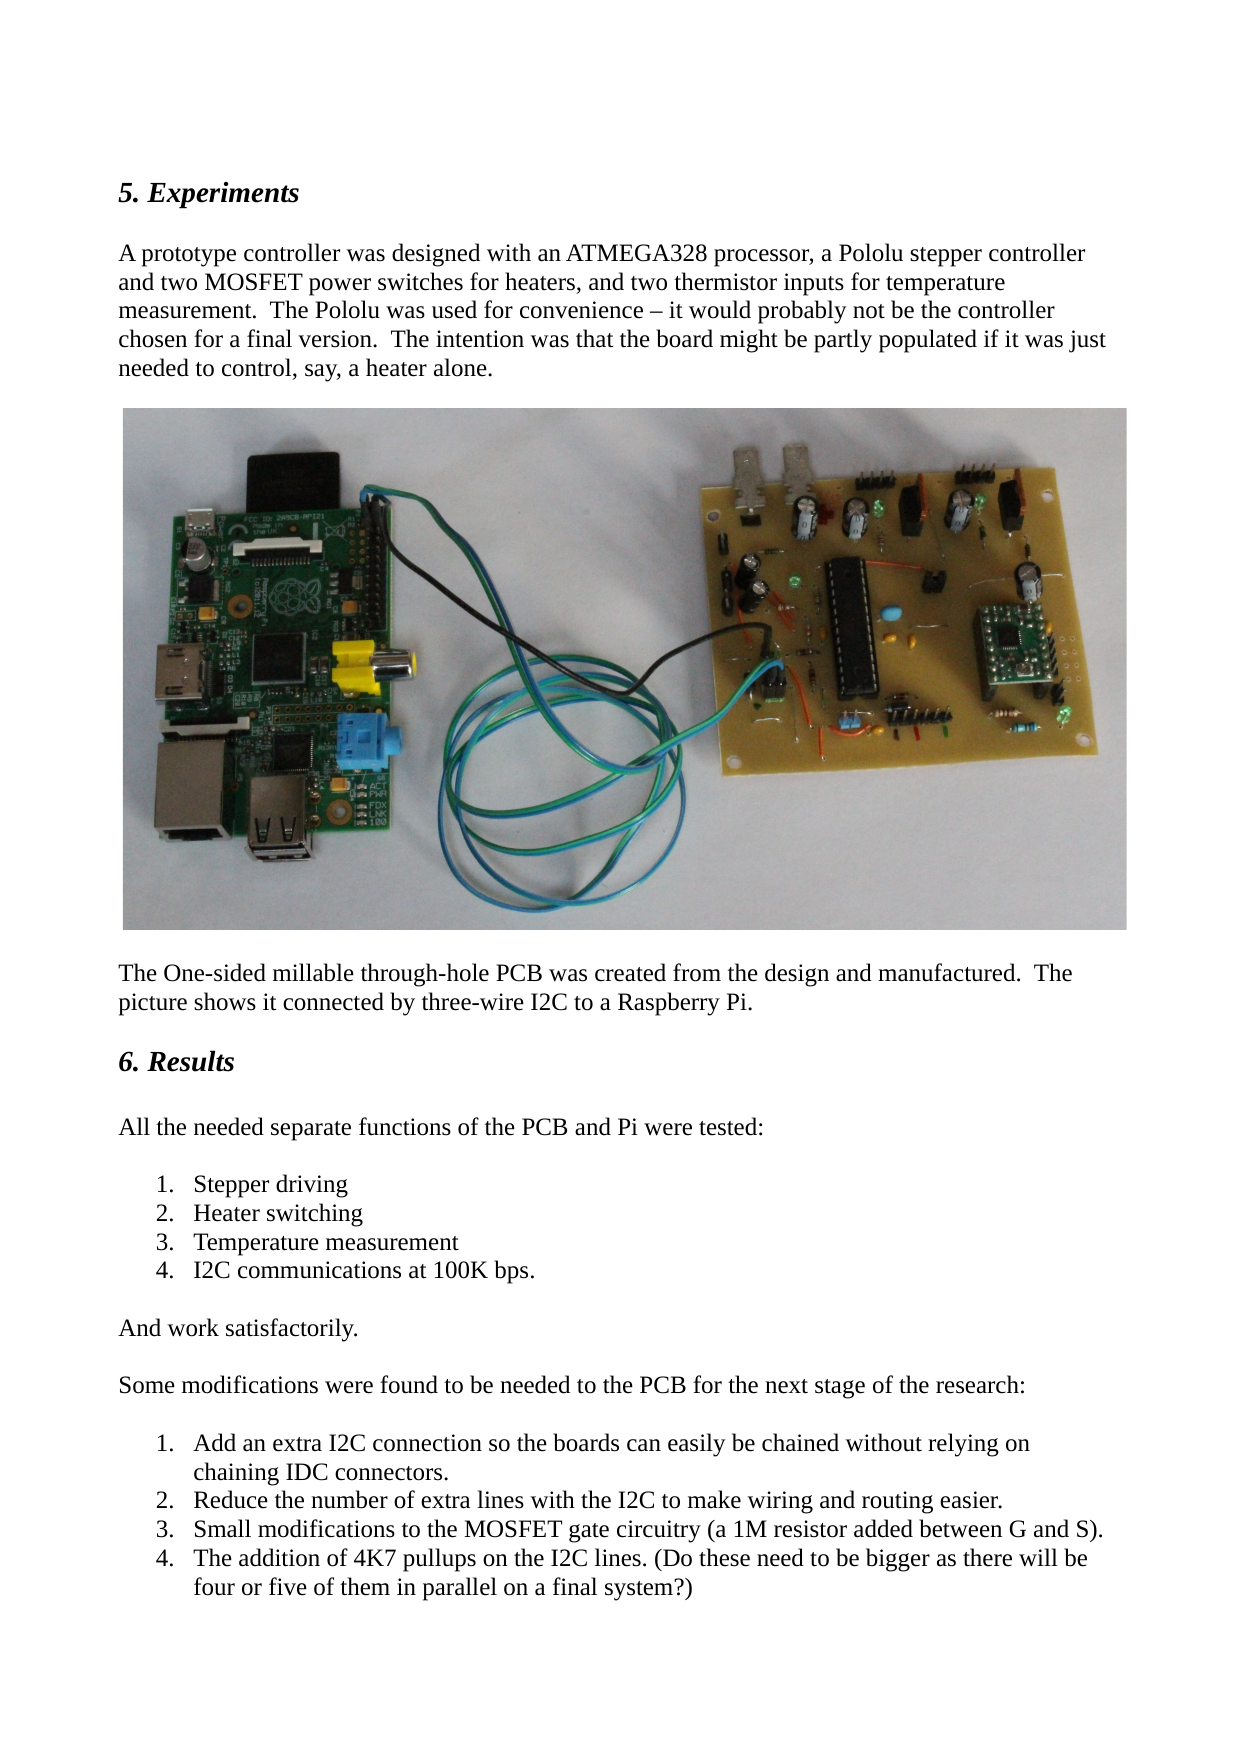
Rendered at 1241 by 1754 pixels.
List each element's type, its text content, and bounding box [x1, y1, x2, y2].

text A prototype controller was designed with an ATMEGA328 processor, a Pololu stepper controller and two MOSFET power switches for heaters, and two thermistor inputs for temperature measurement. The Pololu was used for convenience – it would probably not be the controller [118, 238, 1122, 324]
text chosen for a final version. The intention was that the board might be partly populated if it was just needed to control, say, a heater alone. [118, 324, 1122, 382]
list The addition of 4K7 pullups on the I2C lines. (Do these need to be bigger as there will be four or five of them in parallel on a final system?) [156, 1543, 1122, 1600]
list Add an extra I2C connection so the boards can easily be chained without relying on chaining IDC connectors. [156, 1428, 1122, 1485]
list Stepper driving [156, 1169, 1122, 1198]
list Temperature measurement [156, 1227, 1122, 1255]
list Heater switching [156, 1198, 1122, 1227]
text The One-sided millable through-hole PCB was created from the design and manufactured. The picture shows it connected by three-wire I2C to a Raspberry Pi. [118, 958, 1122, 1016]
list Reduce the number of extra lines with the I2C to make wiring and routing easier. [156, 1485, 1122, 1514]
text 5. Experiments [118, 176, 1122, 209]
list Small modifications to the MOSFET gate circuitry (a 1M resistor added between G and S). [156, 1514, 1122, 1543]
picture [122, 408, 1127, 930]
text Some modifications were found to be needed to the PCB for the next stage of the research: [118, 1370, 1122, 1399]
text And work satisfactorily. [118, 1313, 1122, 1342]
text 6. Results [118, 1044, 1122, 1078]
list I2C communications at 100K bps. [156, 1255, 1122, 1284]
text All the needed separate functions of the PCB and Pi were tested: [118, 1112, 1122, 1140]
